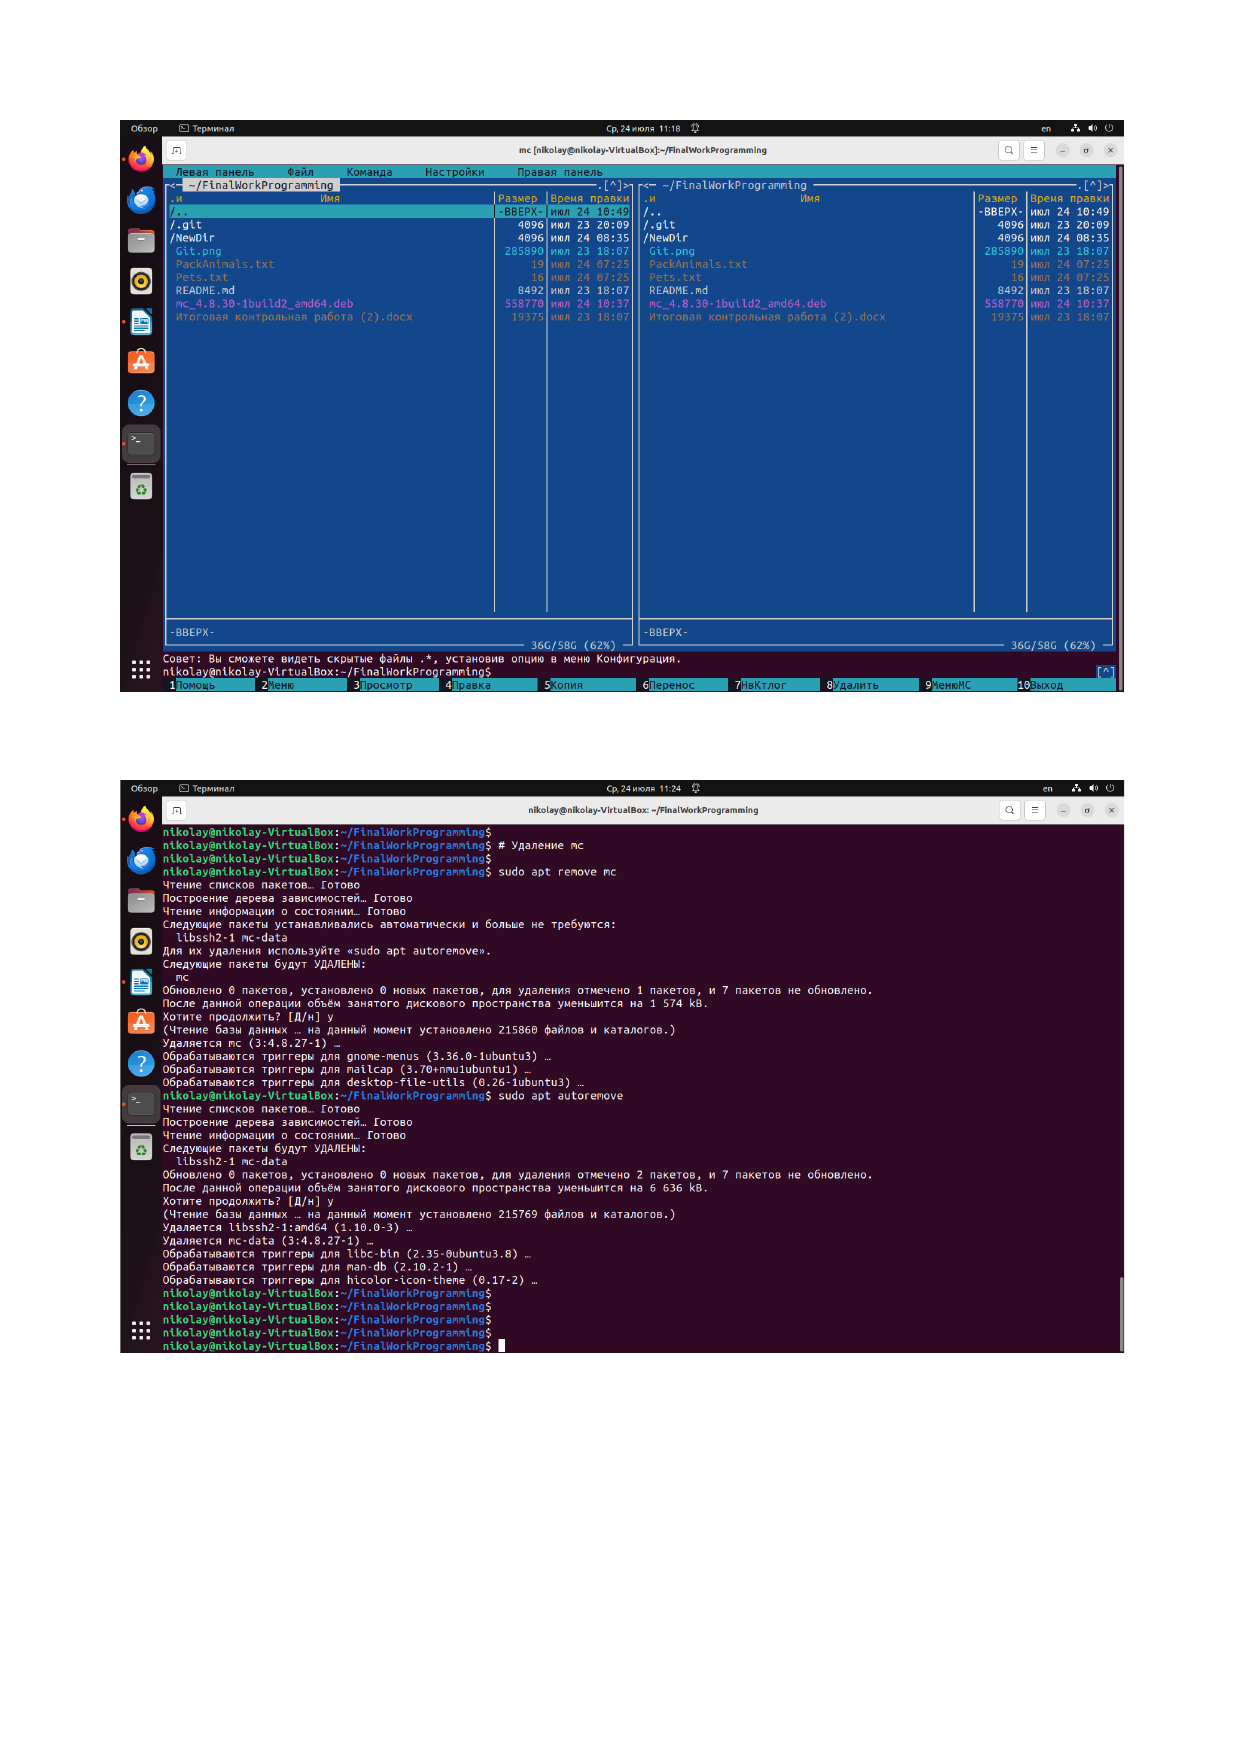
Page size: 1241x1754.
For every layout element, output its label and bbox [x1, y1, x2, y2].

picture [120, 780, 1125, 1353]
picture [120, 120, 1124, 692]
